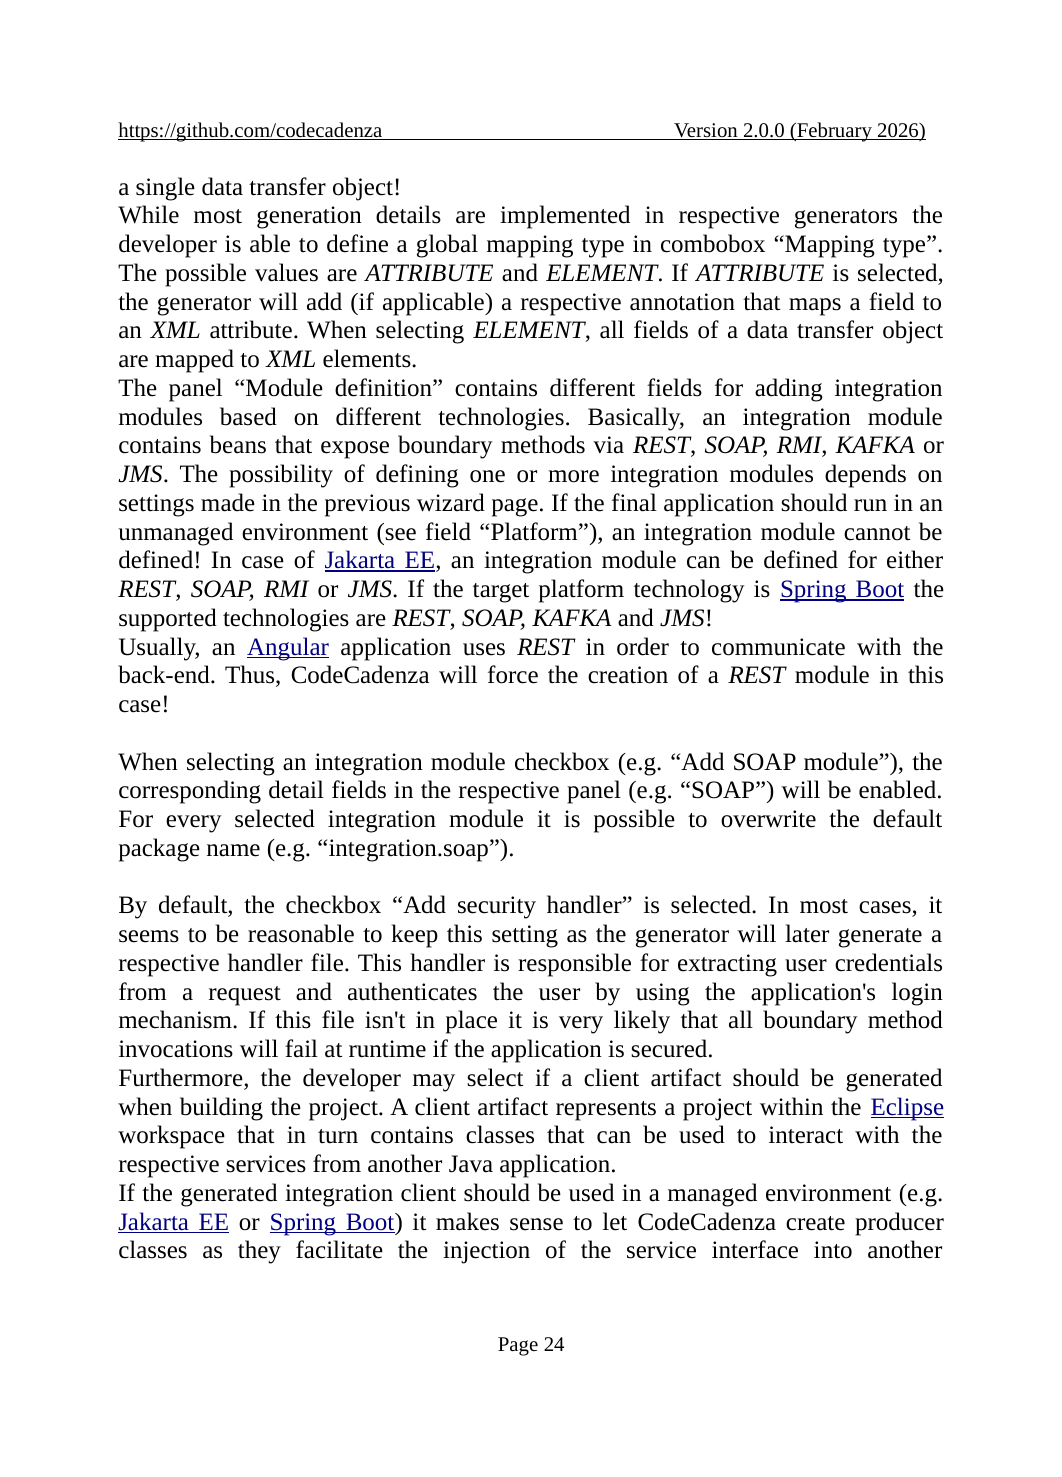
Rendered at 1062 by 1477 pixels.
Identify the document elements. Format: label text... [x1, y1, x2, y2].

text Usually, an Angular application uses REST in order to communicate with the back-end. Thus, CodeCadenza will force the creation of a REST module in this case! [118, 632, 944, 718]
text When selecting an integration module checkbox (e.g. “Add SOAP module”), the corresponding detail fields in the respective panel (e.g. “SOAP”) will be enabled. For every selected integration module it is possible to overwrite the default package name (e.g. “integration.soap”). [118, 747, 944, 862]
text a single data transfer object! [118, 172, 944, 200]
text Furthermore, the developer may select if a client artifact should be generated when building the project. A client artifact represents a project within the Eclipse workspace that in turn contains classes that can be used to interact with the respective services from another Java application. [118, 1063, 944, 1178]
text The panel “Module definition” contains different fields for adding integration modules based on different technologies. Basically, an integration module contains beans that expose boundary methods via REST, SOAP, RMI, KAFKA or JMS. The possibility of defining one or more integration modules depends on settings made in the previous wizard page. If the final application should run in an unmanaged environment (see field “Platform”), an integration module cannot be defined! In case of Jakarta EE, an integration module can be defined for either REST, SOAP, RMI or JMS. If the target platform technology is Spring Boot the supported technologies are REST, SOAP, KAFKA and JMS! [118, 373, 944, 632]
text By default, the checkbox “Add security handler” is selected. In most cases, it seems to be reasonable to keep this setting as the generator will later generate a respective handler file. This handler is responsible for extracting user credentials from a request and authenticates the user by using the application's login mechanism. If this file isn't in place it is very likely that all boundary method invocations will fail at runtime if the application is secured. [118, 890, 944, 1063]
text While most generation details are implemented in respective generators the developer is able to define a global mapping type in combobox “Mapping type”. The possible values are ATTRIBUTE and ELEMENT. If ATTRIBUTE is selected, the generator will add (if applicable) a respective annotation that maps a field to an XML attribute. When selecting ELEMENT, all fields of a data transfer object are mapped to XML elements. [118, 200, 944, 373]
text If the generated integration client should be used in a managed environment (e.g. Jakarta EE or Spring Boot) it makes sense to let CodeCadenza create producer classes as they facilitate the injection of the service interface into another [118, 1178, 944, 1264]
